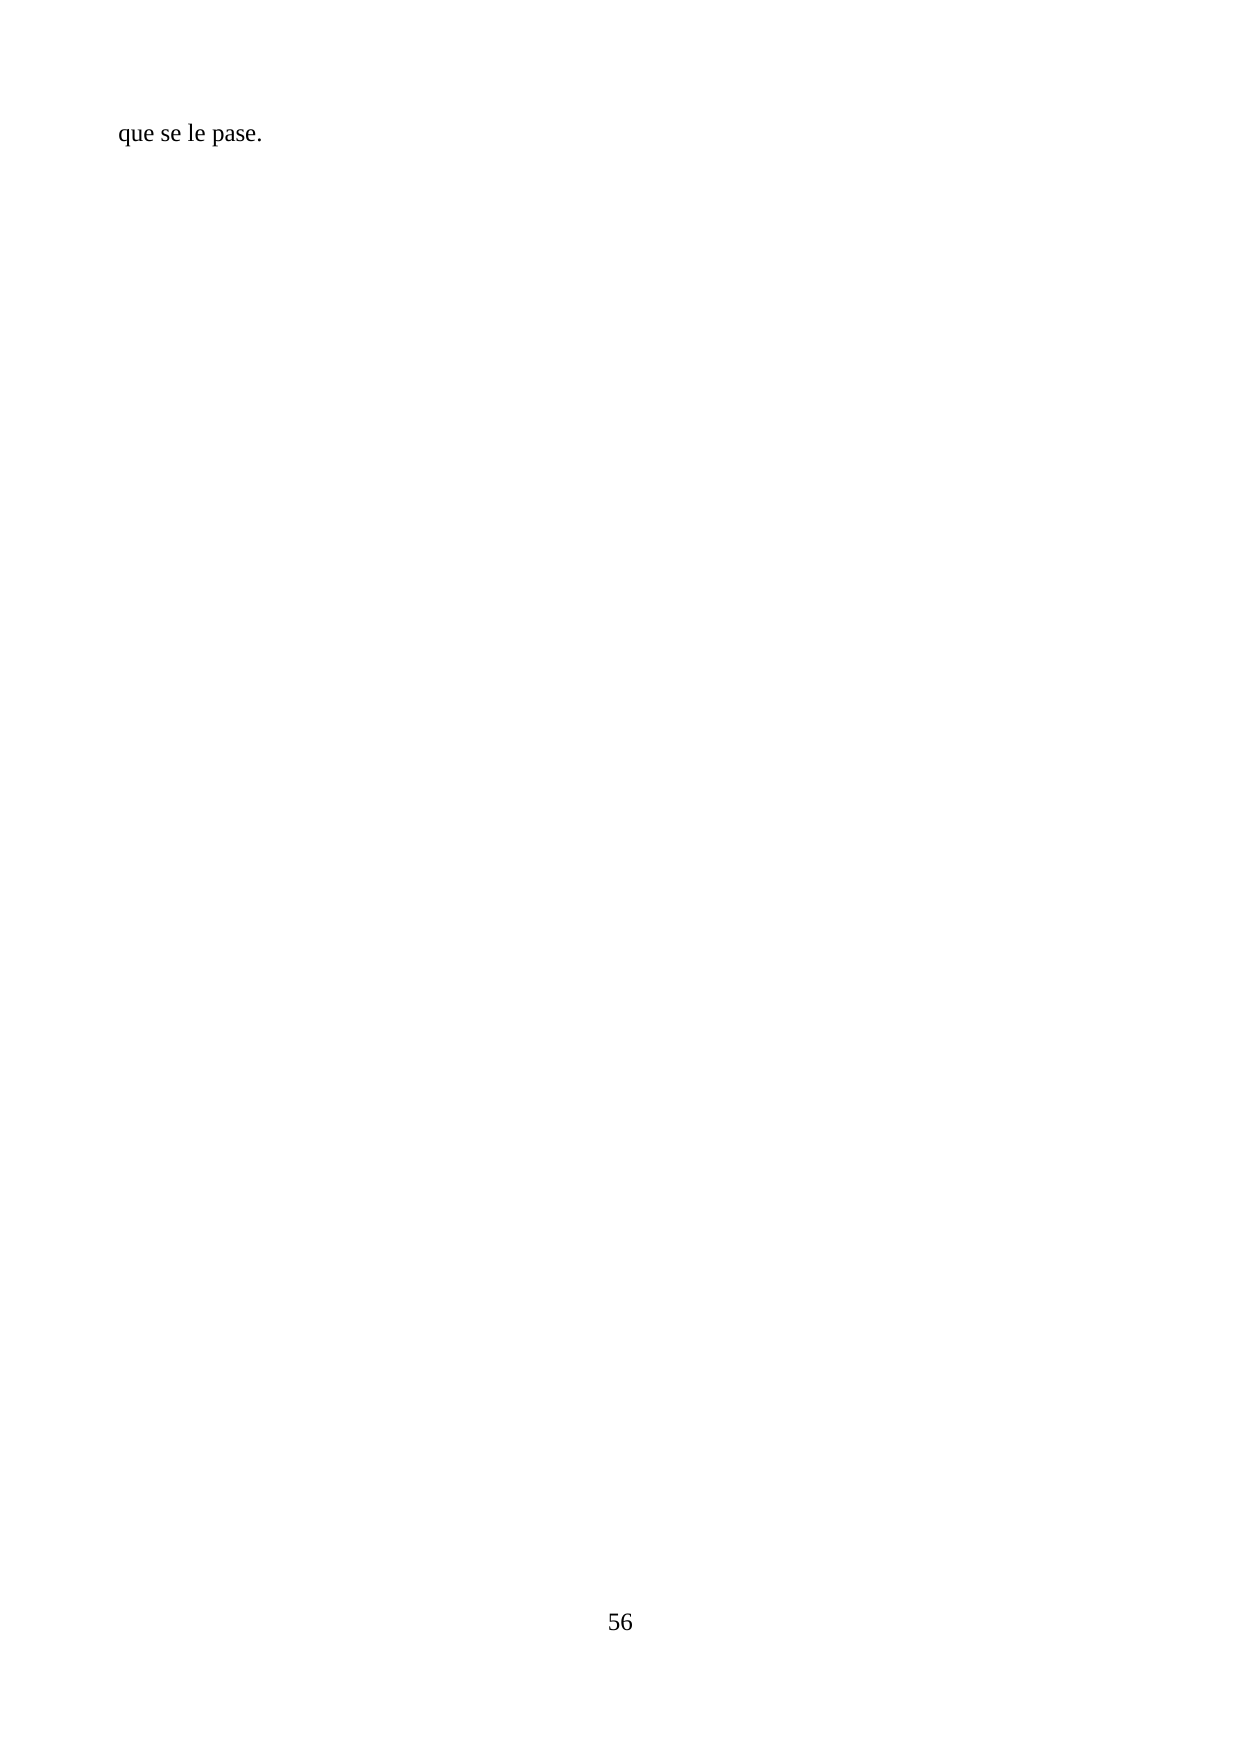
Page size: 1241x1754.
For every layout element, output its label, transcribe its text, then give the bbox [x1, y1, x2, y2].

text que se le pase. [118, 118, 1122, 147]
